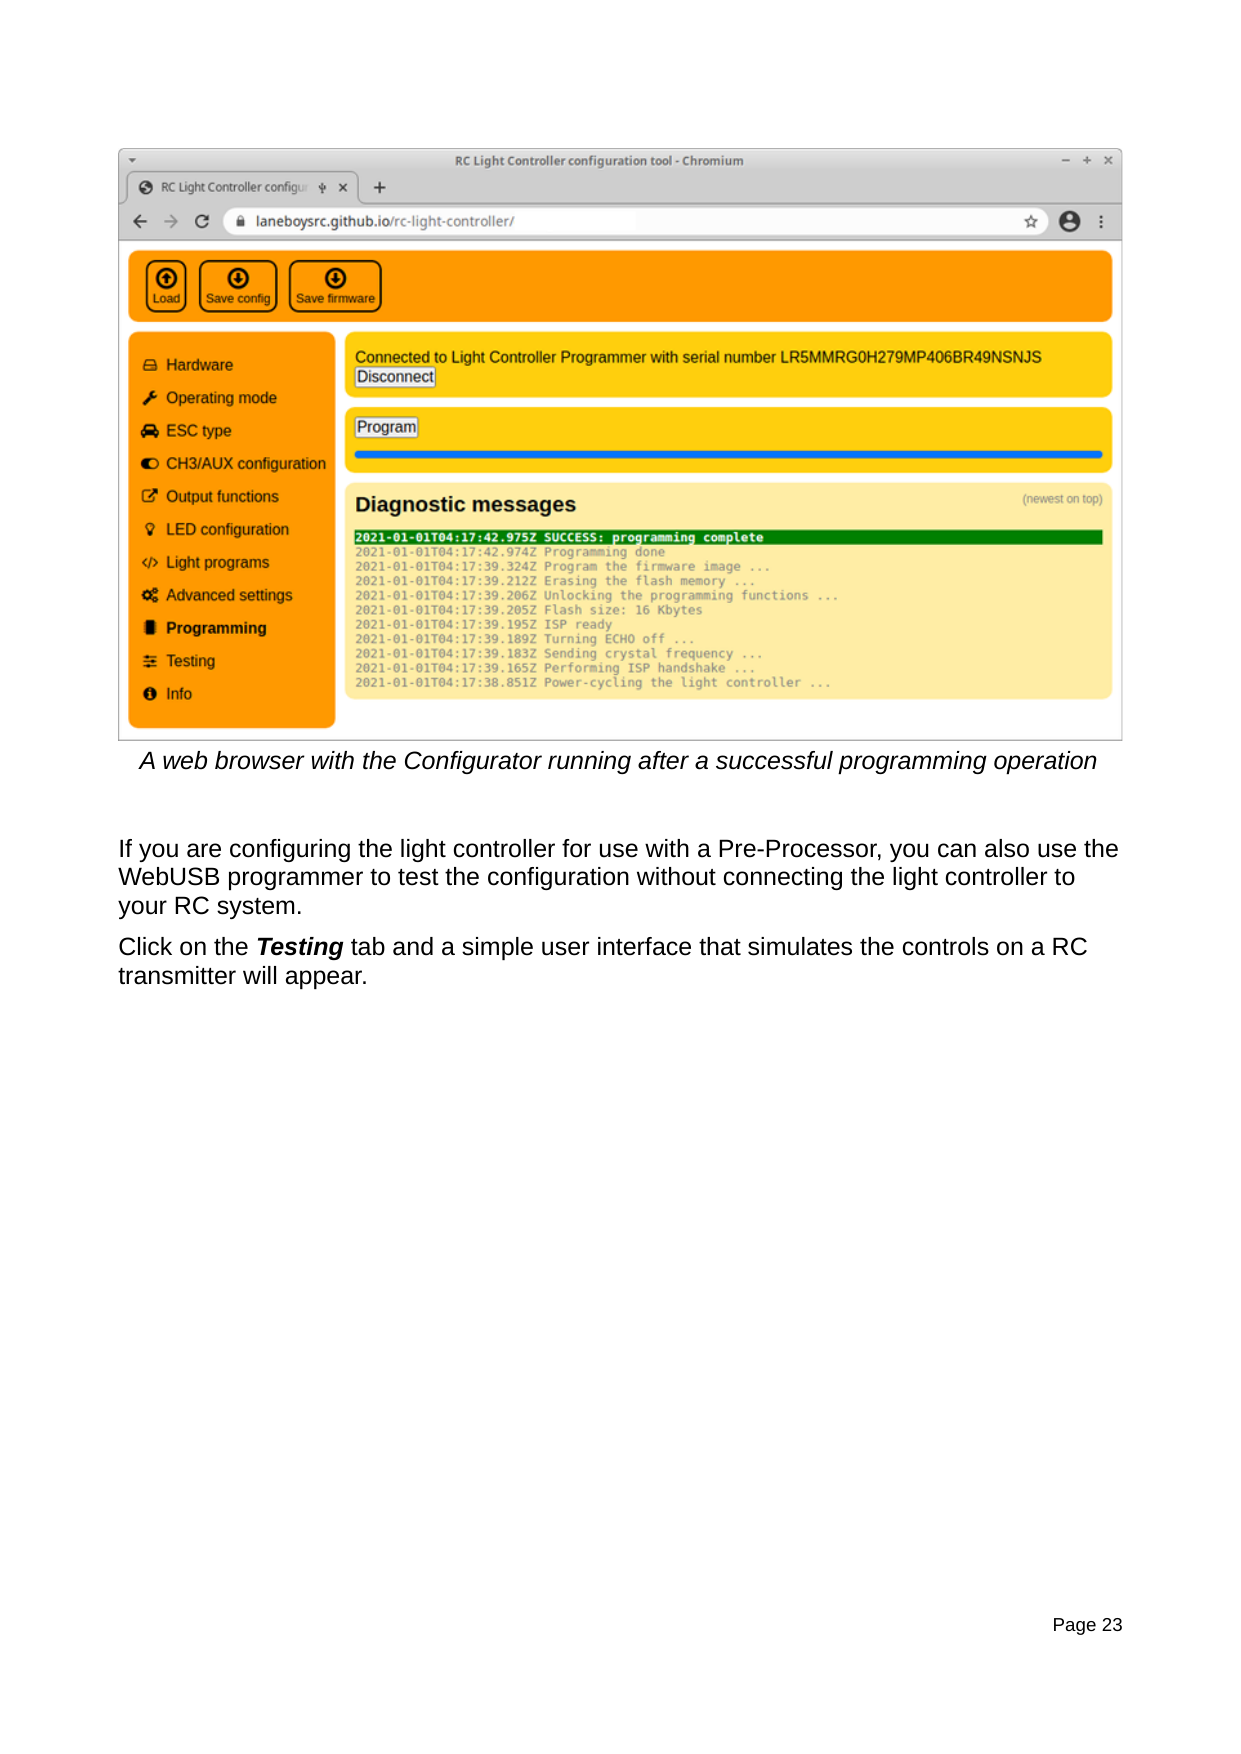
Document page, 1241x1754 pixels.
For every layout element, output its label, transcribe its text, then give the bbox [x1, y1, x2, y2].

text A web browser with the Configurator running after a successful programming operation [118, 741, 1122, 774]
picture [118, 148, 1123, 741]
text If you are configuring the light controller for use with a Pre-Processor, you can also use the WebUSB programmer to test the configuration without connecting the light controller to your RC system. [118, 833, 1122, 920]
text Click on the Testing tab and a simple user interface that simulates the controls on a RC transmitter will appear. [118, 932, 1122, 990]
